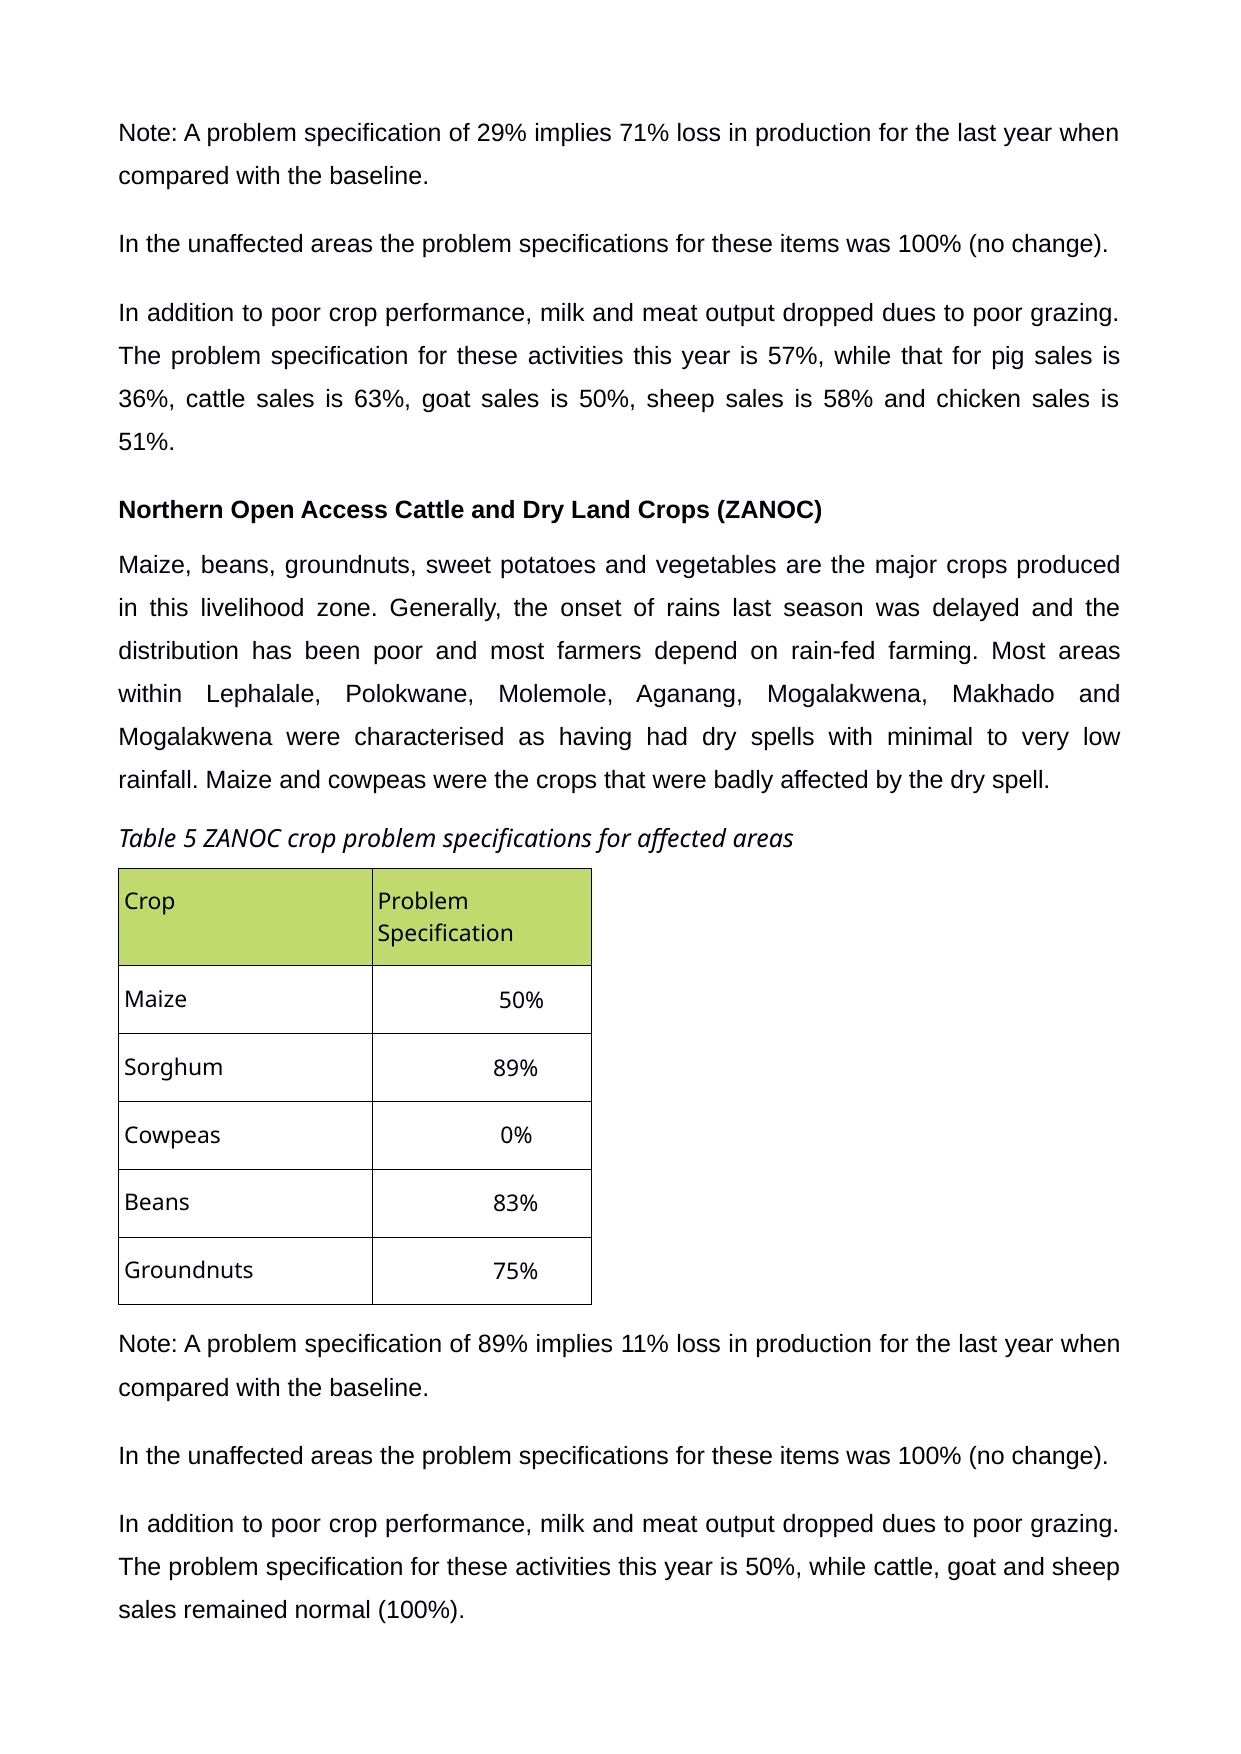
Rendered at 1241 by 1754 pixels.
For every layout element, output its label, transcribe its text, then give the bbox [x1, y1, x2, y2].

table_cell 83% [373, 1170, 591, 1237]
table_cell 0% [373, 1102, 591, 1169]
table_cell 75% [373, 1238, 591, 1304]
table_cell Cowpeas [119, 1102, 372, 1169]
text Table 5 ZANOC crop problem specifications for affected areas [118, 821, 1122, 855]
table_header Problem Specification [373, 869, 591, 965]
text Note: A problem specification of 89% implies 11% loss in production for the last year when compared with the baseline. [118, 1329, 1122, 1401]
text In the unaffected areas the problem specifications for these items was 100% (no change). [118, 1441, 1122, 1469]
subtitle Northern Open Access Cattle and Dry Land Crops (ZANOC) [118, 495, 1122, 524]
table_cell Sorghum [119, 1034, 372, 1101]
text In addition to poor crop performance, milk and meat output dropped dues to poor grazing. The problem specification for these activities this year is 50%, while cattle, goat and sheep sales remained normal (100%). [118, 1509, 1122, 1624]
table_header Crop [119, 869, 372, 965]
text Maize, beans, groundnuts, sweet potatoes and vegetables are the major crops produced in this livelihood zone. Generally, the onset of rains last season was delayed and the distribution has been poor and most farmers depend on rain-fed farming. Most areas within Lephalale, Polokwane, Molemole, Aganang, Mogalakwena, Makhado and Mogalakwena were characterised as having had dry spells with minimal to very low rainfall. Maize and cowpeas were the crops that were badly affected by the dry spell. [118, 550, 1122, 794]
text Note: A problem specification of 29% implies 71% loss in production for the last year when compared with the baseline. [118, 118, 1122, 190]
text In addition to poor crop performance, milk and meat output dropped dues to poor grazing. The problem specification for these activities this year is 57%, while that for pig sales is 36%, cattle sales is 63%, goat sales is 50%, sheep sales is 58% and chicken sales is 51%. [118, 297, 1122, 456]
table_cell Maize [119, 966, 372, 1033]
table_cell 89% [373, 1034, 591, 1101]
text In the unaffected areas the problem specifications for these items was 100% (no change). [118, 229, 1122, 258]
table_cell Beans [119, 1170, 372, 1237]
table_cell Groundnuts [119, 1238, 372, 1304]
table_cell 50% [373, 966, 591, 1033]
